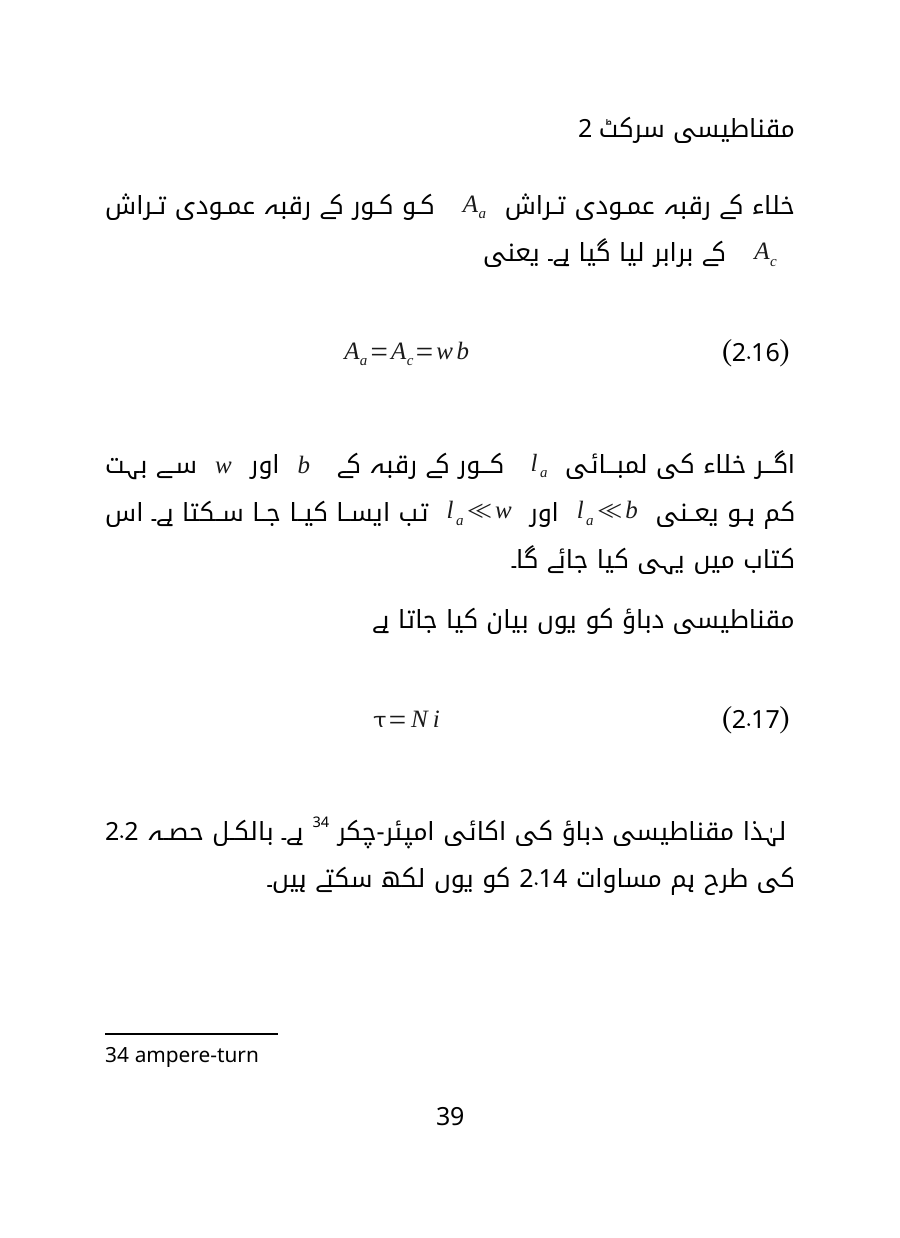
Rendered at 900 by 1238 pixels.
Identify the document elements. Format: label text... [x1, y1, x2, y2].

table_header [105, 690, 700, 762]
table_header (2.16) [699, 324, 795, 395]
text اگر خلاء کی لمبائی کور کے رقبہ کے اورسے بہت کم ہو یعنیاورتب ایسا کیا جا سکتا ہے۔ اس کتاب میں یہی کیا جائے گا۔ [105, 442, 795, 584]
text لہٰذا مقناطیسی دباؤ کی اکائی امپئر-چکر ہے۔ بالکل حصہ 2.2 کی طرح ہم مساوات 2.14 کو یوں لکھ سکتے ہیں۔ [105, 808, 795, 903]
text مقناطیسی دباؤ کو یوں بیان کیا جاتا ہے [105, 596, 795, 644]
text خلاء کے رقبہ عمودی تراش کو کور کے رقبہ عمودی تراش کے برابر لیا گیا ہے۔ یعنی [105, 182, 795, 277]
table_header (2.17) [700, 690, 795, 762]
table_header [105, 324, 699, 395]
text ampere-turn [105, 1040, 795, 1068]
